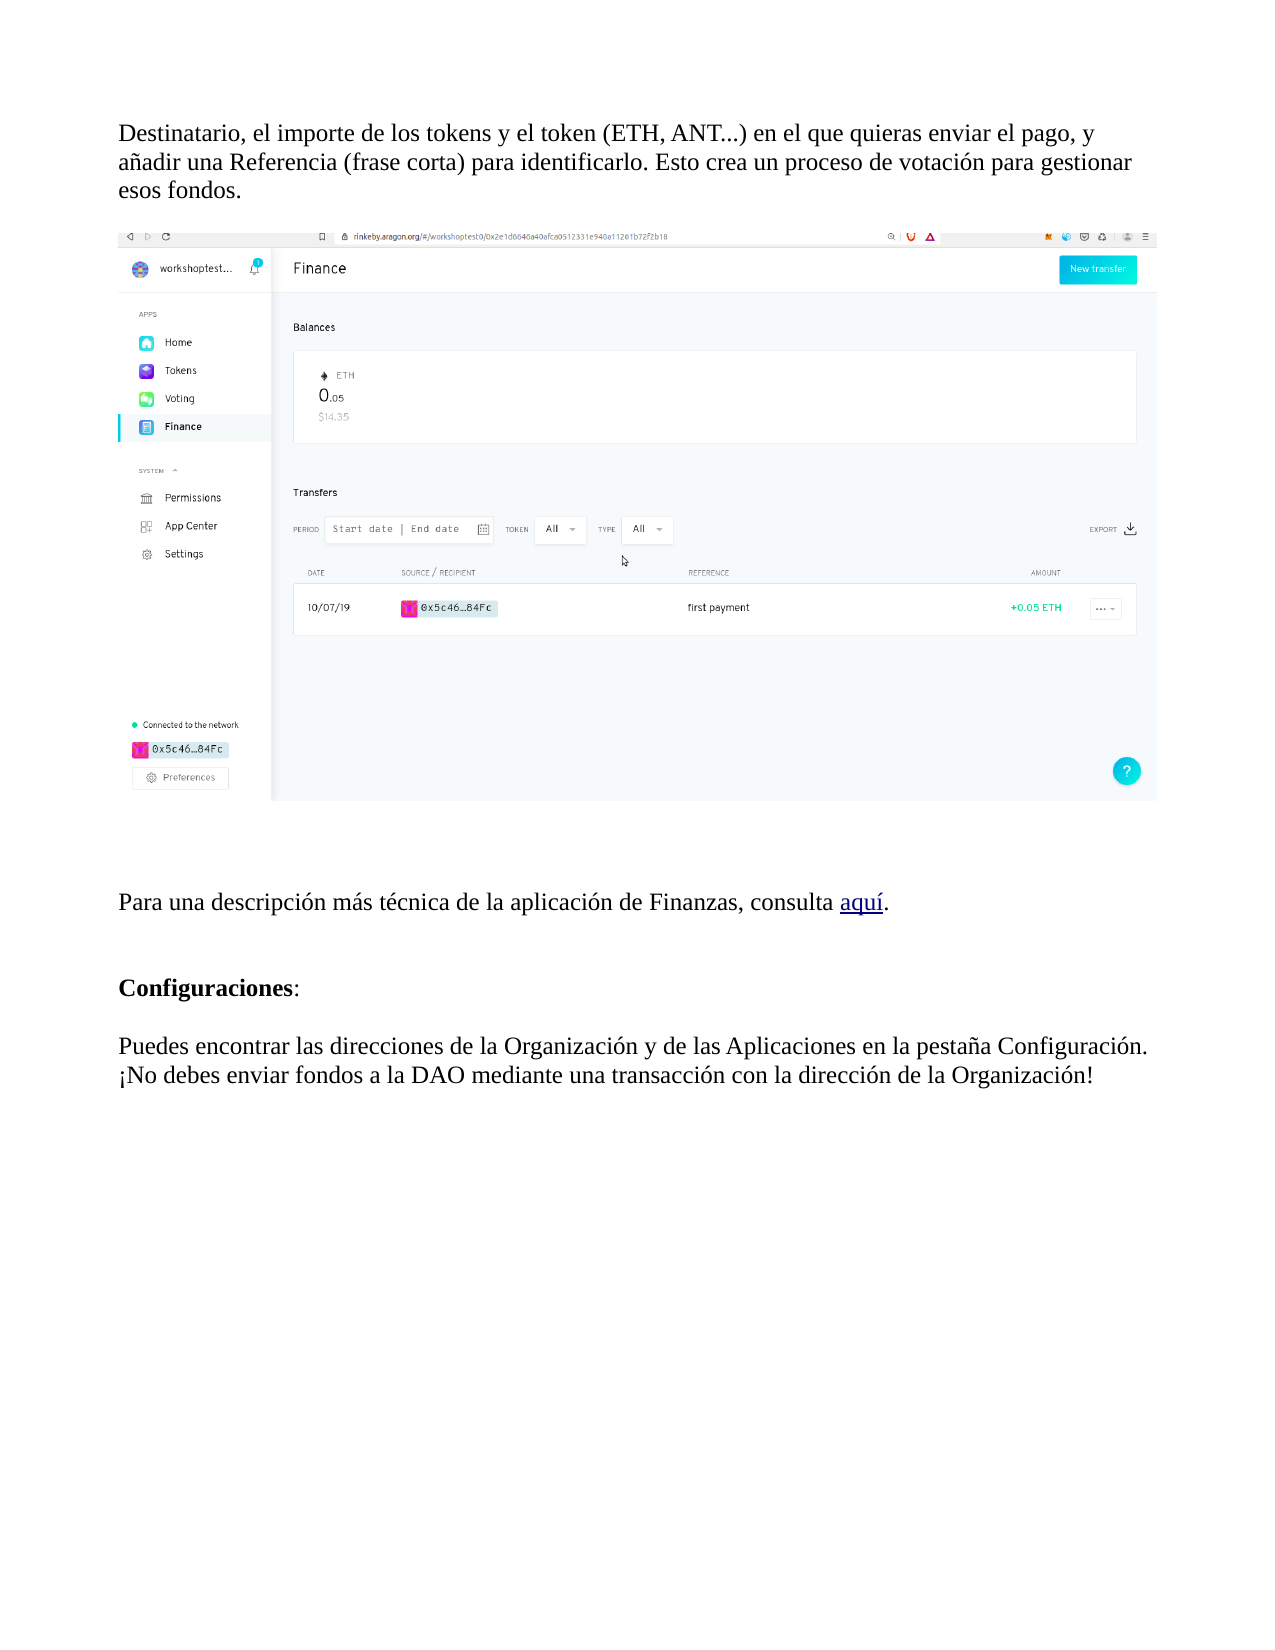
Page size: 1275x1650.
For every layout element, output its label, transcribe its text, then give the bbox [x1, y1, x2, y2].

picture [118, 233, 1157, 801]
text Puedes encontrar las direcciones de la Organización y de las Aplicaciones en la pestaña Configuración. ¡No debes enviar fondos a la DAO mediante una transacción con la dirección de la Organización! [118, 1031, 1157, 1088]
text Configuraciones: [118, 973, 1157, 1002]
text Destinatario, el importe de los tokens y el token (ETH, ANT...) en el que quieras enviar el pago, y añadir una Referencia (frase corta) para identificarlo. Esto crea un proceso de votación para gestionar esos fondos. [118, 118, 1157, 204]
text Para una descripción más técnica de la aplicación de Finanzas, consulta aquí. [118, 887, 1157, 916]
